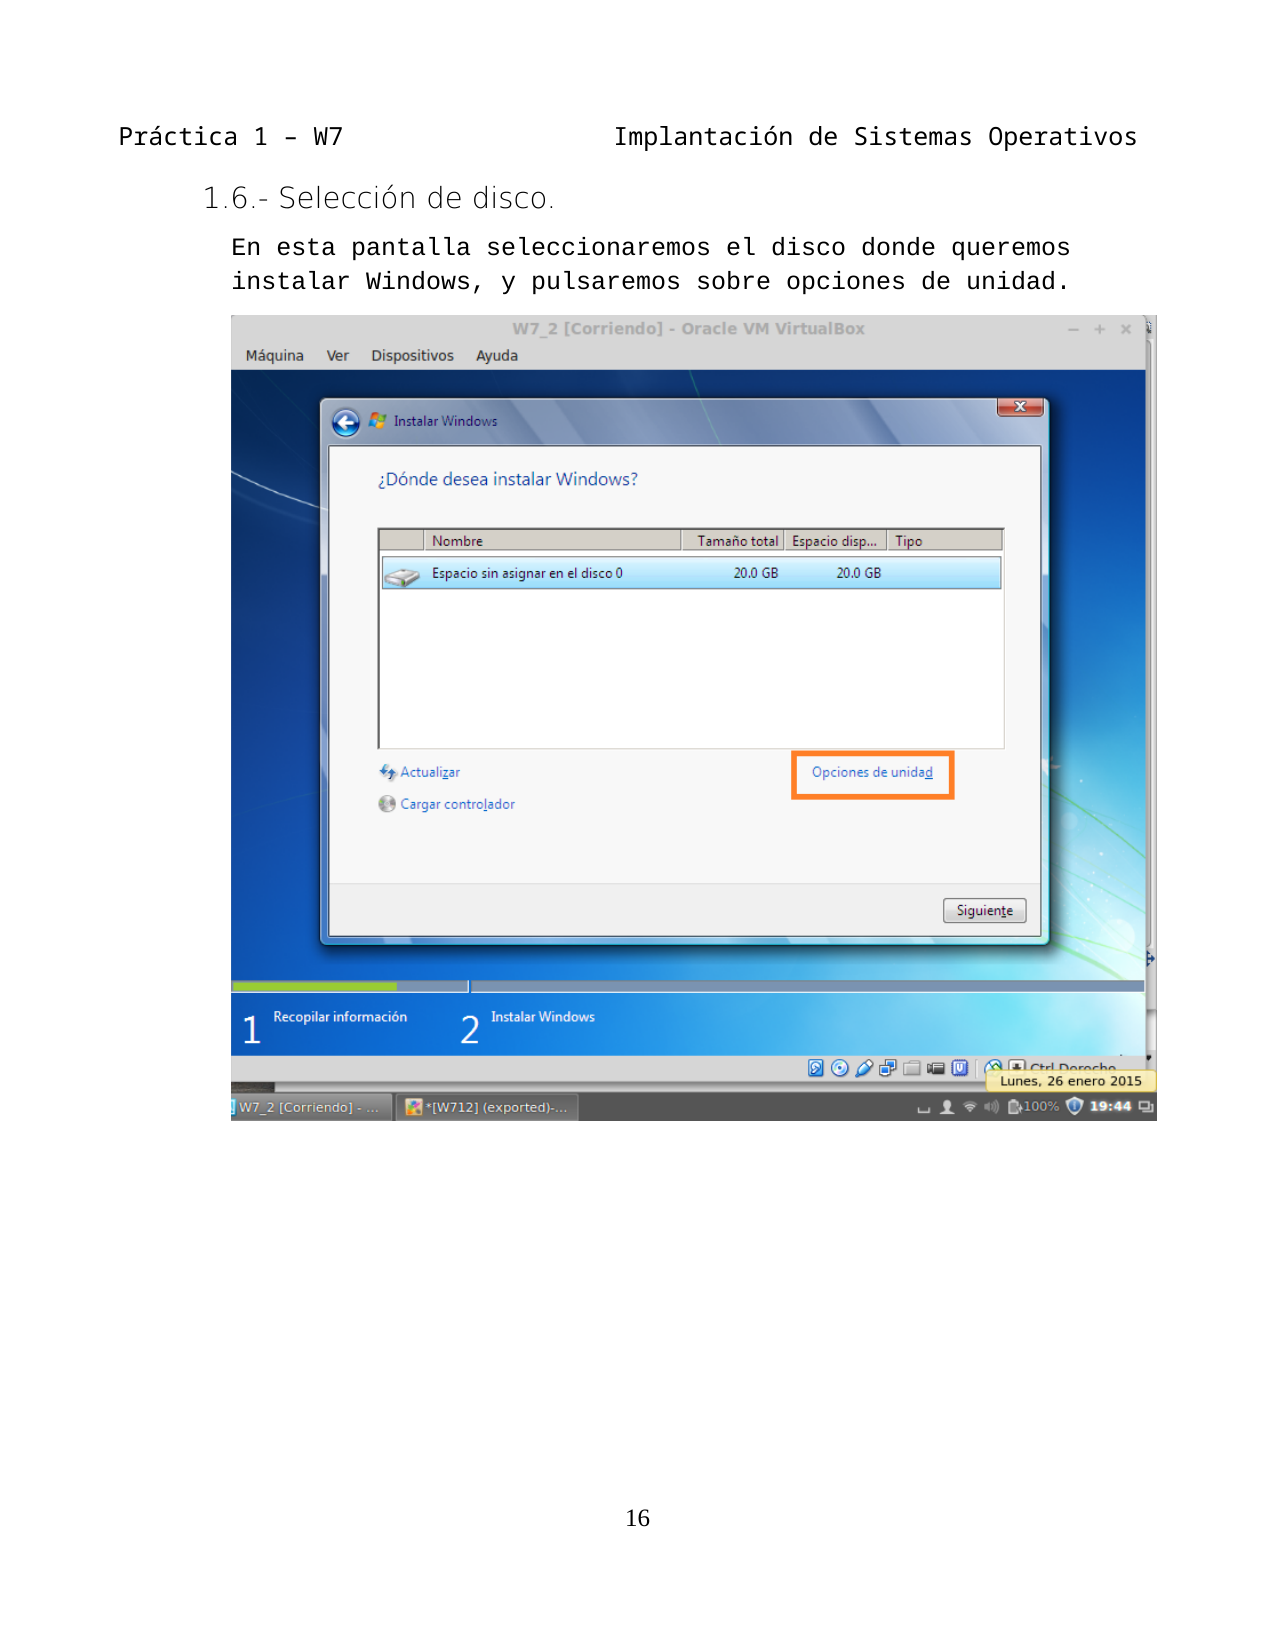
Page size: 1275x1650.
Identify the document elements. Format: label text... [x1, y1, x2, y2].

picture [231, 315, 1157, 1121]
text En esta pantalla seleccionaremos el disco donde queremos instalar Windows, y pulsaremos sobre opciones de unidad. [231, 235, 1157, 297]
list Selección de disco. [193, 182, 1157, 216]
